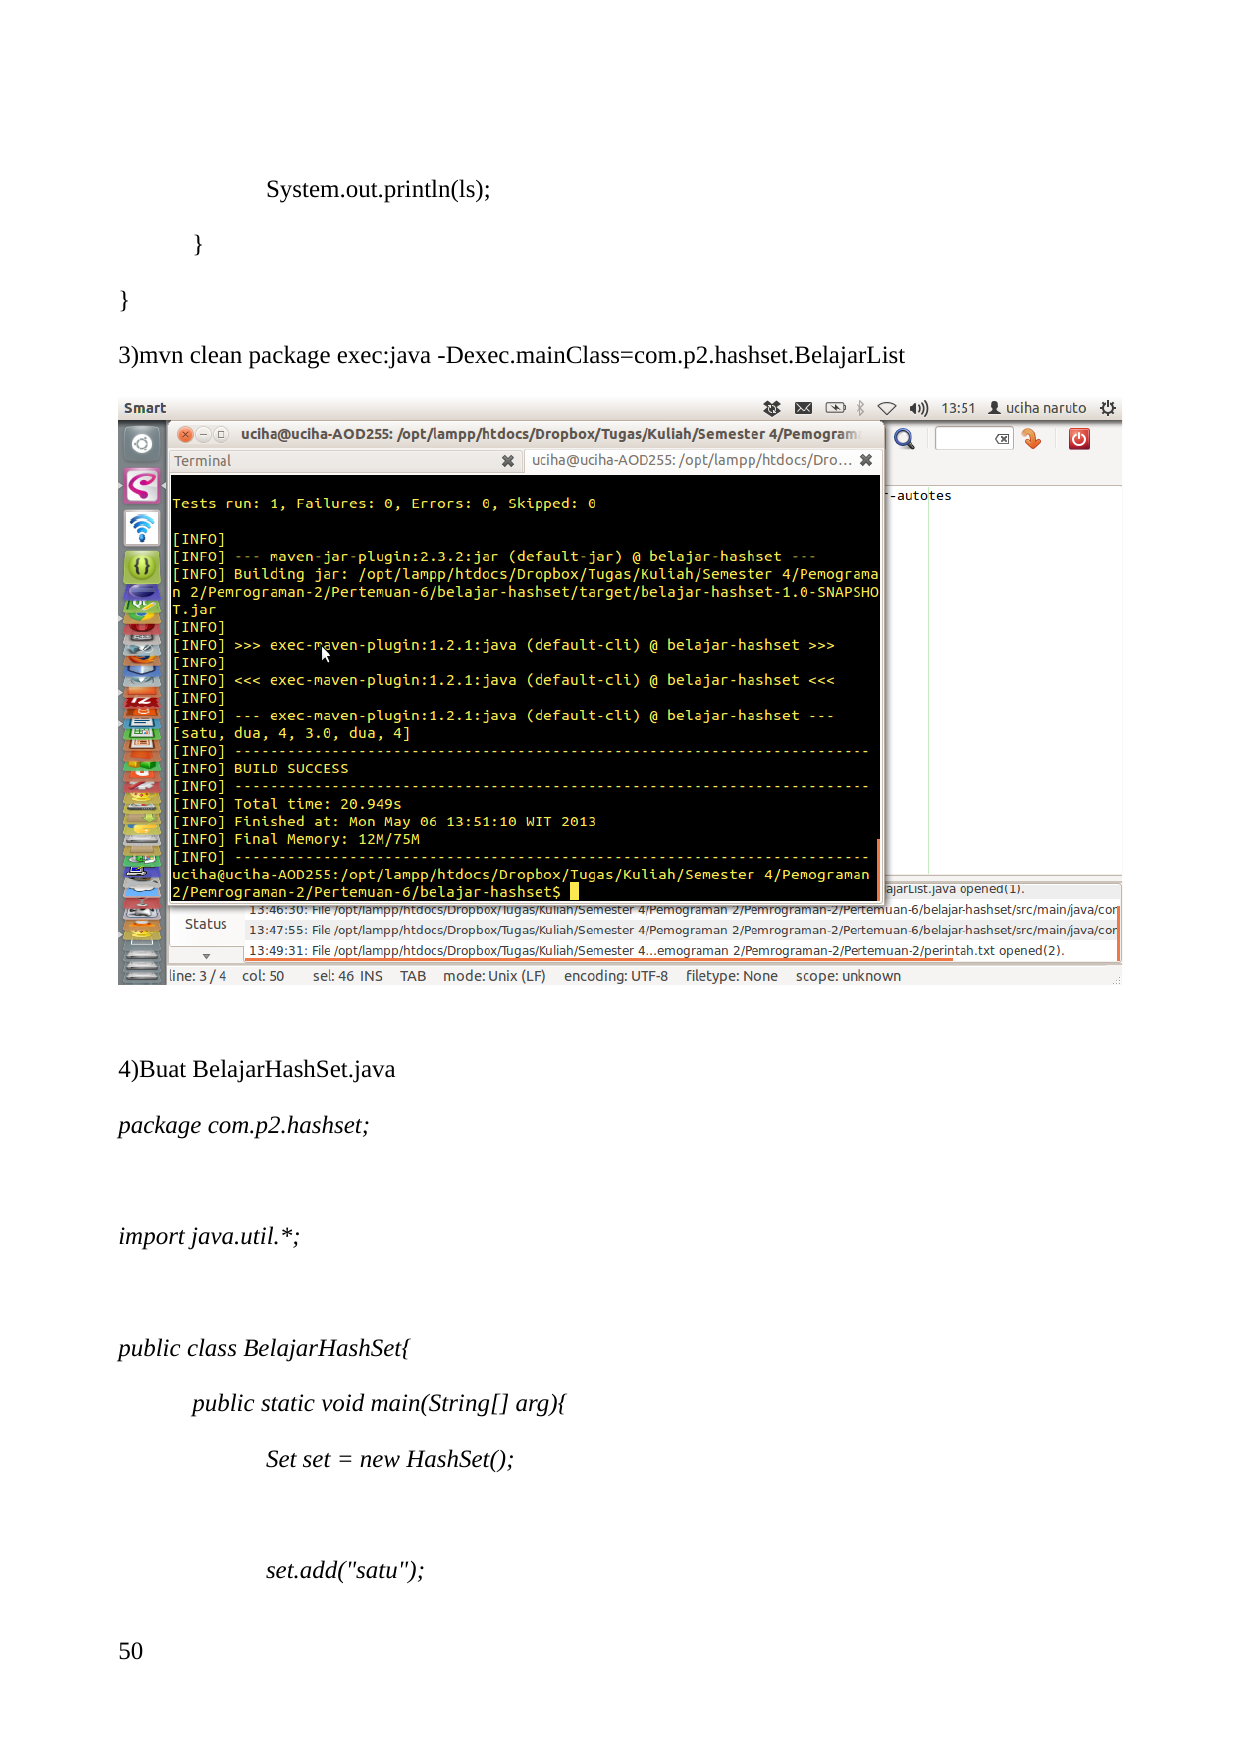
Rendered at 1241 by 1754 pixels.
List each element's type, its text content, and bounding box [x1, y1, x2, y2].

text package com.p2.hashset; [118, 1110, 1122, 1139]
list Buat BelajarHashSet.java [118, 1054, 1122, 1083]
text public class BelajarHashSet{ [118, 1333, 1122, 1361]
text import java.util.*; [118, 1221, 1122, 1250]
text set.add("satu"); [118, 1555, 1122, 1584]
text Set set = new HashSet(); [118, 1444, 1122, 1473]
picture [118, 396, 1123, 985]
text } [118, 285, 1122, 314]
text } [118, 229, 1122, 258]
list mvn clean package exec:java -Dexec.mainClass=com.p2.hashset.BelajarList [118, 341, 1122, 369]
text public static void main(String[] arg){ [118, 1388, 1122, 1417]
text System.out.println(ls); [118, 174, 1122, 202]
